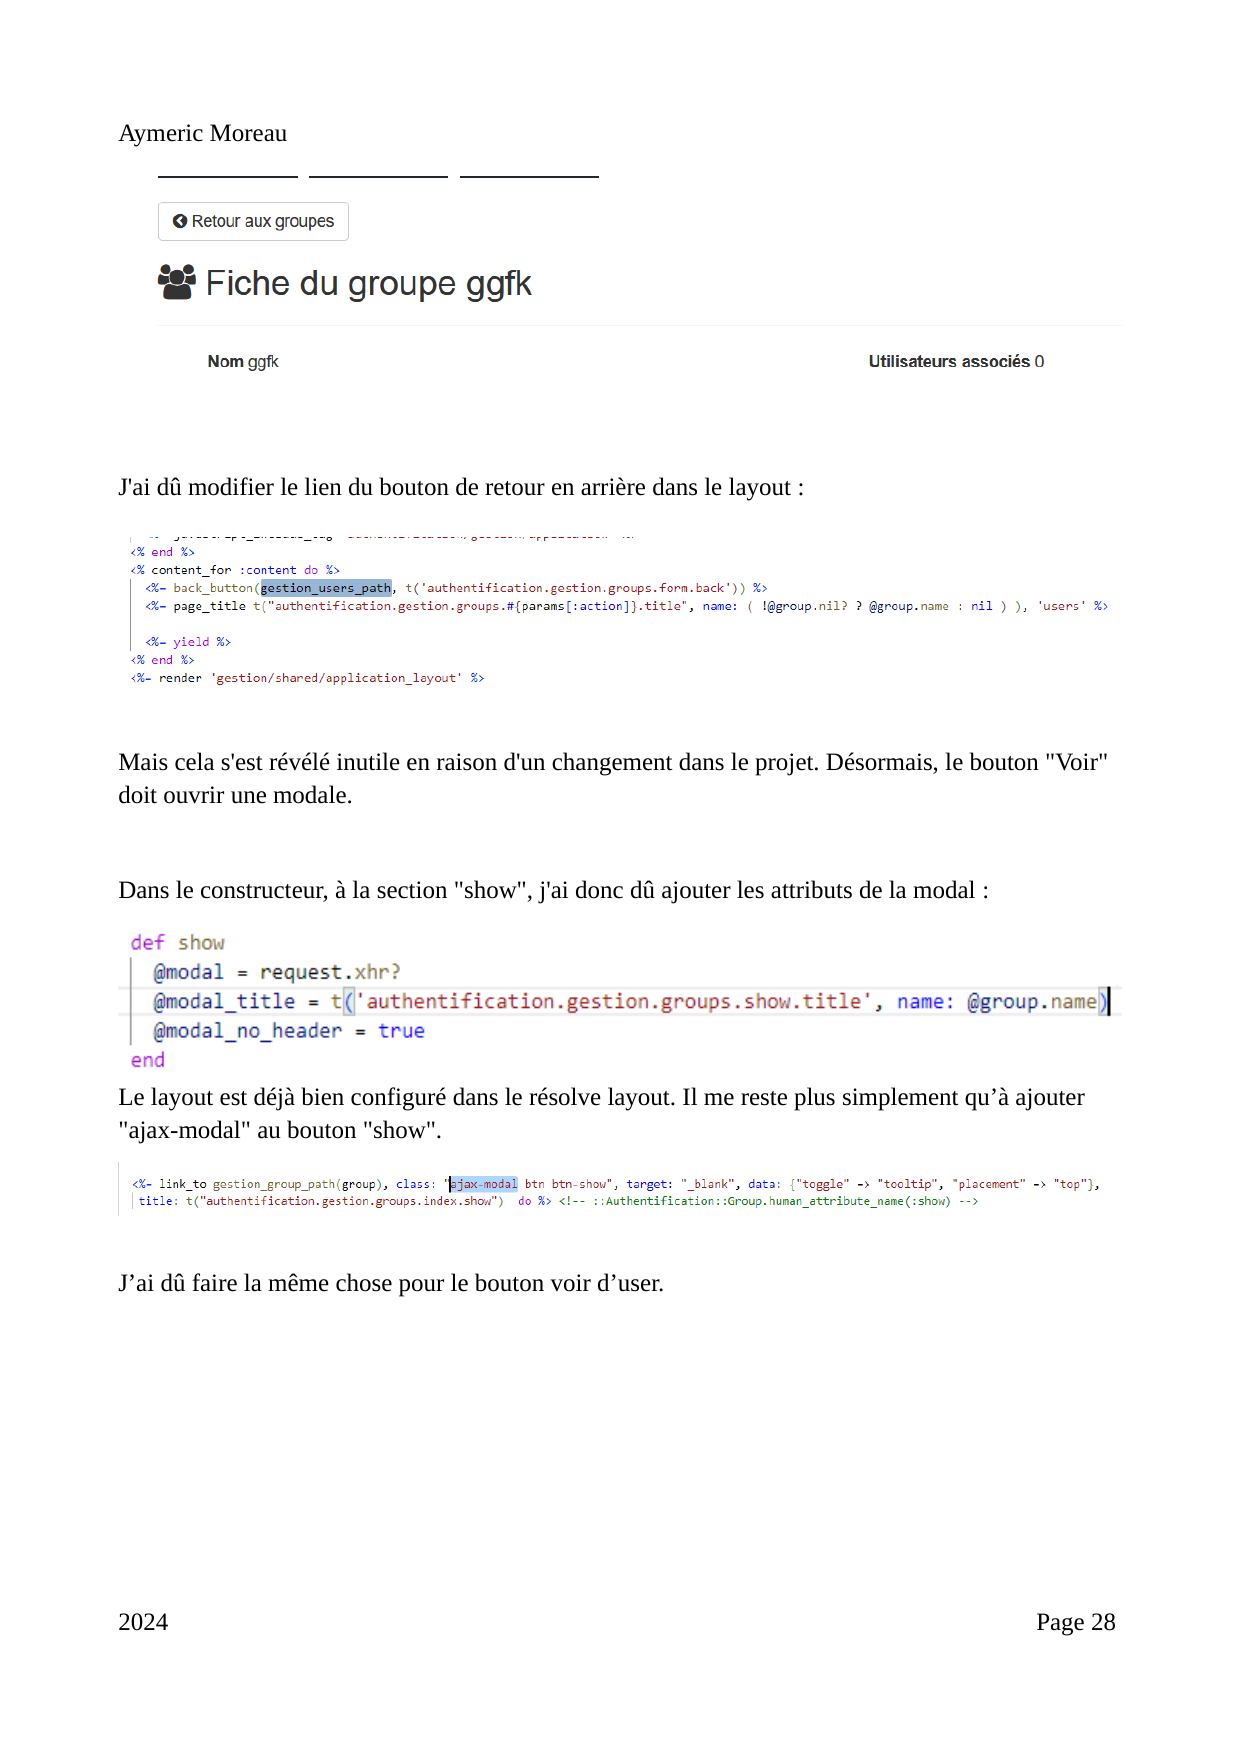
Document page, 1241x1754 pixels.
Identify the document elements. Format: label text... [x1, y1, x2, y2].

text Dans le constructeur, à la section "show", j'ai donc dû ajouter les attributs de la modal : [118, 875, 1122, 904]
text J'ai dû modifier le lien du bouton de retour en arrière dans le layout : [118, 472, 1122, 501]
picture [118, 176, 1123, 421]
text J’ai dû faire la même chose pour le bouton voir d’user. [118, 1268, 1122, 1296]
picture [118, 922, 1123, 1078]
text Le layout est déjà bien configuré dans le résolve layout. Il me reste plus simplement qu’à ajouter "ajax-modal" au bouton "show". [118, 1078, 1122, 1143]
text Mais cela s'est révélé inutile en raison d'un changement dans le projet. Désormais, le bouton "Voir" doit ouvrir une modale. [118, 747, 1122, 809]
picture [118, 537, 1123, 696]
picture [118, 1162, 1123, 1216]
